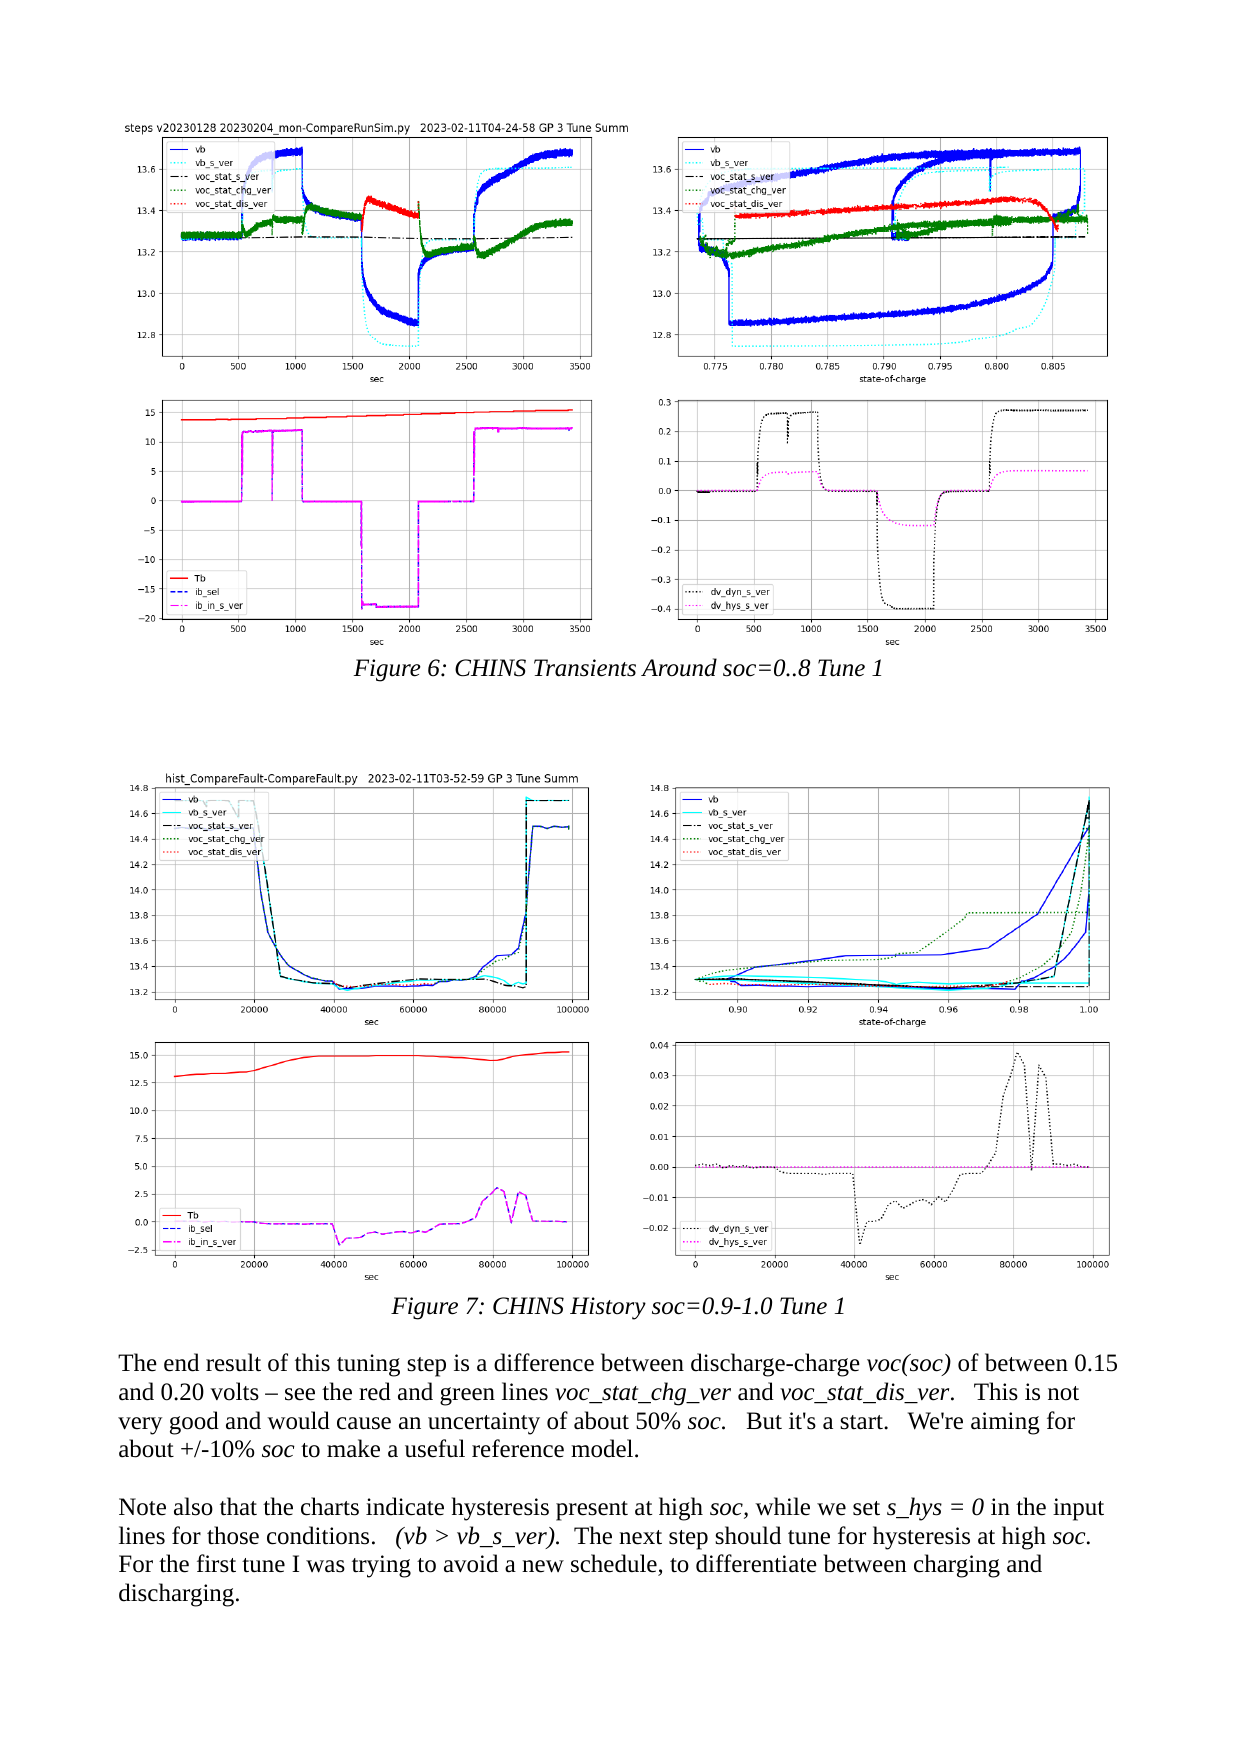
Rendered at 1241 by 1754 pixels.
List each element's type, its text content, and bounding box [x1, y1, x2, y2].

text Note also that the charts indicate hysteresis present at high soc, while we set s_hys = 0 in the input lines for those conditions. (vb > vb_s_ver). The next step should tune for hysteresis at high soc. For the first tune I was trying to avoid a new schedule, to differentiate between charging and discharging. [118, 1492, 1122, 1607]
picture [118, 118, 1122, 653]
text The end result of this tuning step is a difference between discharge-charge voc(soc) of between 0.15 and 0.20 volts – see the red and green lines voc_stat_chg_ver and voc_stat_dis_ver. This is not very good and would cause an uncertainty of about 50% soc. But it's a start. We're aiming for about +/-10% soc to make a useful reference model. [118, 1348, 1122, 1463]
text Figure 6: CHINS Transients Around soc=0..8 Tune 1 [118, 653, 1122, 682]
text Figure 7: CHINS History soc=0.9-1.0 Tune 1 [118, 1291, 1122, 1319]
picture [118, 767, 1122, 1291]
